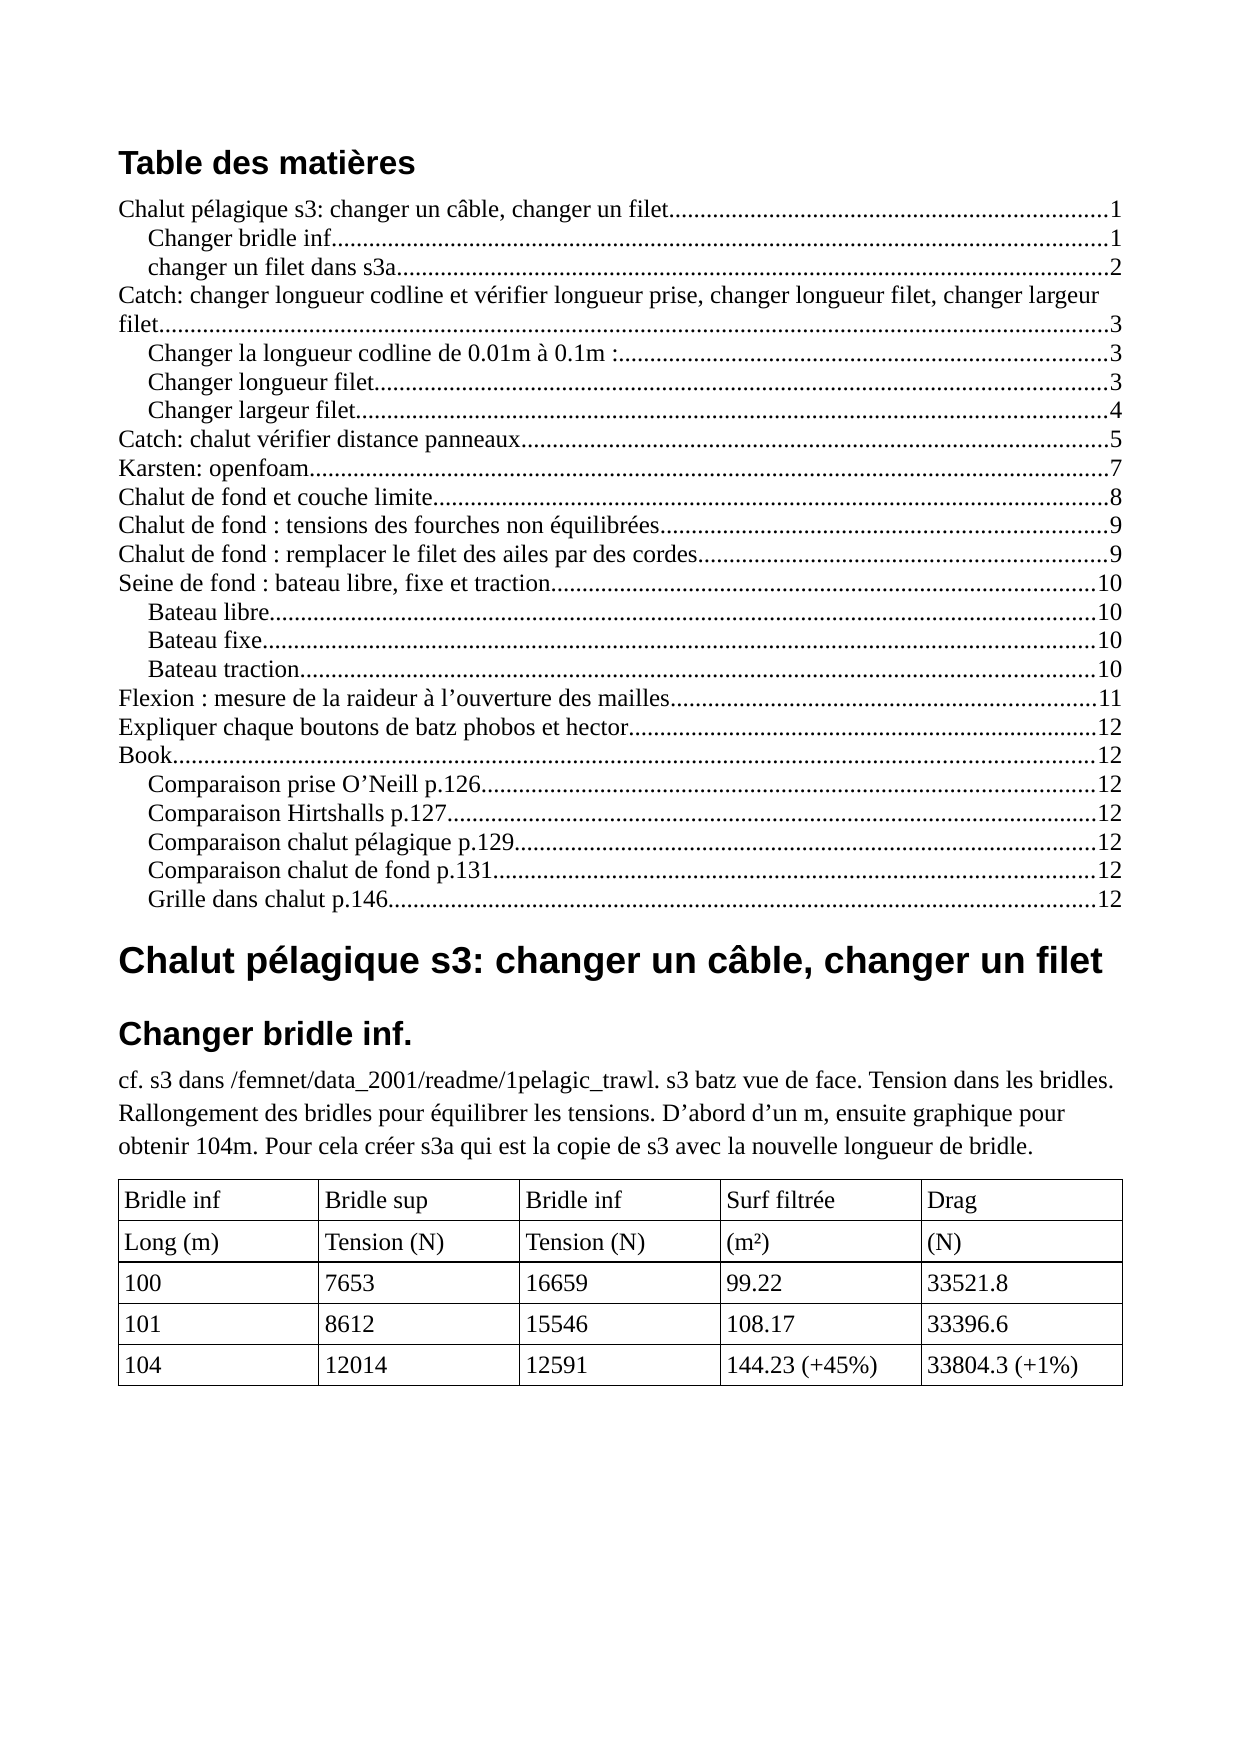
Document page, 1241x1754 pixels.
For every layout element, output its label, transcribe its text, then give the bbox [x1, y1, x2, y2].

text Changer longueur filet 3 [148, 367, 1122, 395]
table_cell 33521.8 [922, 1263, 1122, 1303]
text Book 12 [118, 740, 1122, 769]
table_cell (N) [922, 1221, 1122, 1261]
table_cell Tension (N) [520, 1221, 720, 1261]
table_cell 100 [119, 1263, 318, 1303]
text Bateau fixe 10 [148, 625, 1122, 654]
table_cell Tension (N) [319, 1221, 519, 1261]
table_header Bridle inf [119, 1180, 318, 1220]
text Grille dans chalut p.146 12 [148, 884, 1122, 913]
text Comparaison Hirtshalls p.127 12 [148, 798, 1122, 827]
subtitle Chalut pélagique s3: changer un câble, changer un filet [118, 938, 1122, 981]
table_cell (m²) [721, 1221, 921, 1261]
table_header Bridle sup [319, 1180, 519, 1220]
text Seine de fond : bateau libre, fixe et traction 10 [118, 568, 1122, 597]
table_cell 33396.6 [922, 1304, 1122, 1344]
table_cell 104 [119, 1345, 318, 1385]
text Bateau libre 10 [148, 597, 1122, 625]
table_cell 144.23 (+45%) [721, 1345, 921, 1385]
text Flexion : mesure de la raideur à l’ouverture des mailles 11 [118, 683, 1122, 712]
table_cell 99.22 [721, 1263, 921, 1303]
table_cell 12014 [319, 1345, 519, 1385]
text Comparaison prise O’Neill p.126 12 [148, 769, 1122, 798]
table_header Surf filtrée [721, 1180, 921, 1220]
text Chalut de fond : tensions des fourches non équilibrées 9 [118, 510, 1122, 539]
text Changer bridle inf. 1 [148, 223, 1122, 252]
table_cell 16659 [520, 1263, 720, 1303]
text Expliquer chaque boutons de batz phobos et hector 12 [118, 712, 1122, 740]
table_cell 101 [119, 1304, 318, 1344]
text Catch: chalut vérifier distance panneaux 5 [118, 424, 1122, 453]
subtitle Table des matières [118, 143, 1122, 182]
text cf. s3 dans /femnet/data_2001/readme/1pelagic_trawl. s3 batz vue de face. Tension dans les bridles. Rallongement des bridles pour équilibrer les tensions. D’abord d’un m, ensuite graphique pour obtenir 104m. Pour cela créer s3a qui est la copie de s3 avec la nouvelle longueur de bridle. [118, 1065, 1122, 1160]
text Chalut de fond et couche limite 8 [118, 482, 1122, 510]
text Changer la longueur codline de 0.01m à 0.1m : 3 [148, 338, 1122, 367]
text Comparaison chalut de fond p.131 12 [148, 855, 1122, 884]
table_cell 12591 [520, 1345, 720, 1385]
table_cell 15546 [520, 1304, 720, 1344]
subtitle Changer bridle inf. [118, 1014, 1122, 1053]
table_cell Long (m) [119, 1221, 318, 1261]
text Chalut pélagique s3: changer un câble, changer un filet 1 [118, 194, 1122, 223]
table_cell 108.17 [721, 1304, 921, 1344]
text Chalut de fond : remplacer le filet des ailes par des cordes 9 [118, 539, 1122, 568]
table_cell 33804.3 (+1%) [922, 1345, 1122, 1385]
text Catch: changer longueur codline et vérifier longueur prise, changer longueur filet, changer largeur filet 3 [118, 280, 1122, 338]
text Karsten: openfoam 7 [118, 453, 1122, 482]
text changer un filet dans s3a 2 [148, 252, 1122, 280]
table_cell 8612 [319, 1304, 519, 1344]
text Comparaison chalut pélagique p.129 12 [148, 827, 1122, 855]
text Bateau traction 10 [148, 654, 1122, 683]
text Changer largeur filet 4 [148, 395, 1122, 424]
table_header Bridle inf [520, 1180, 720, 1220]
table_header Drag [922, 1180, 1122, 1220]
table_cell 7653 [319, 1263, 519, 1303]
